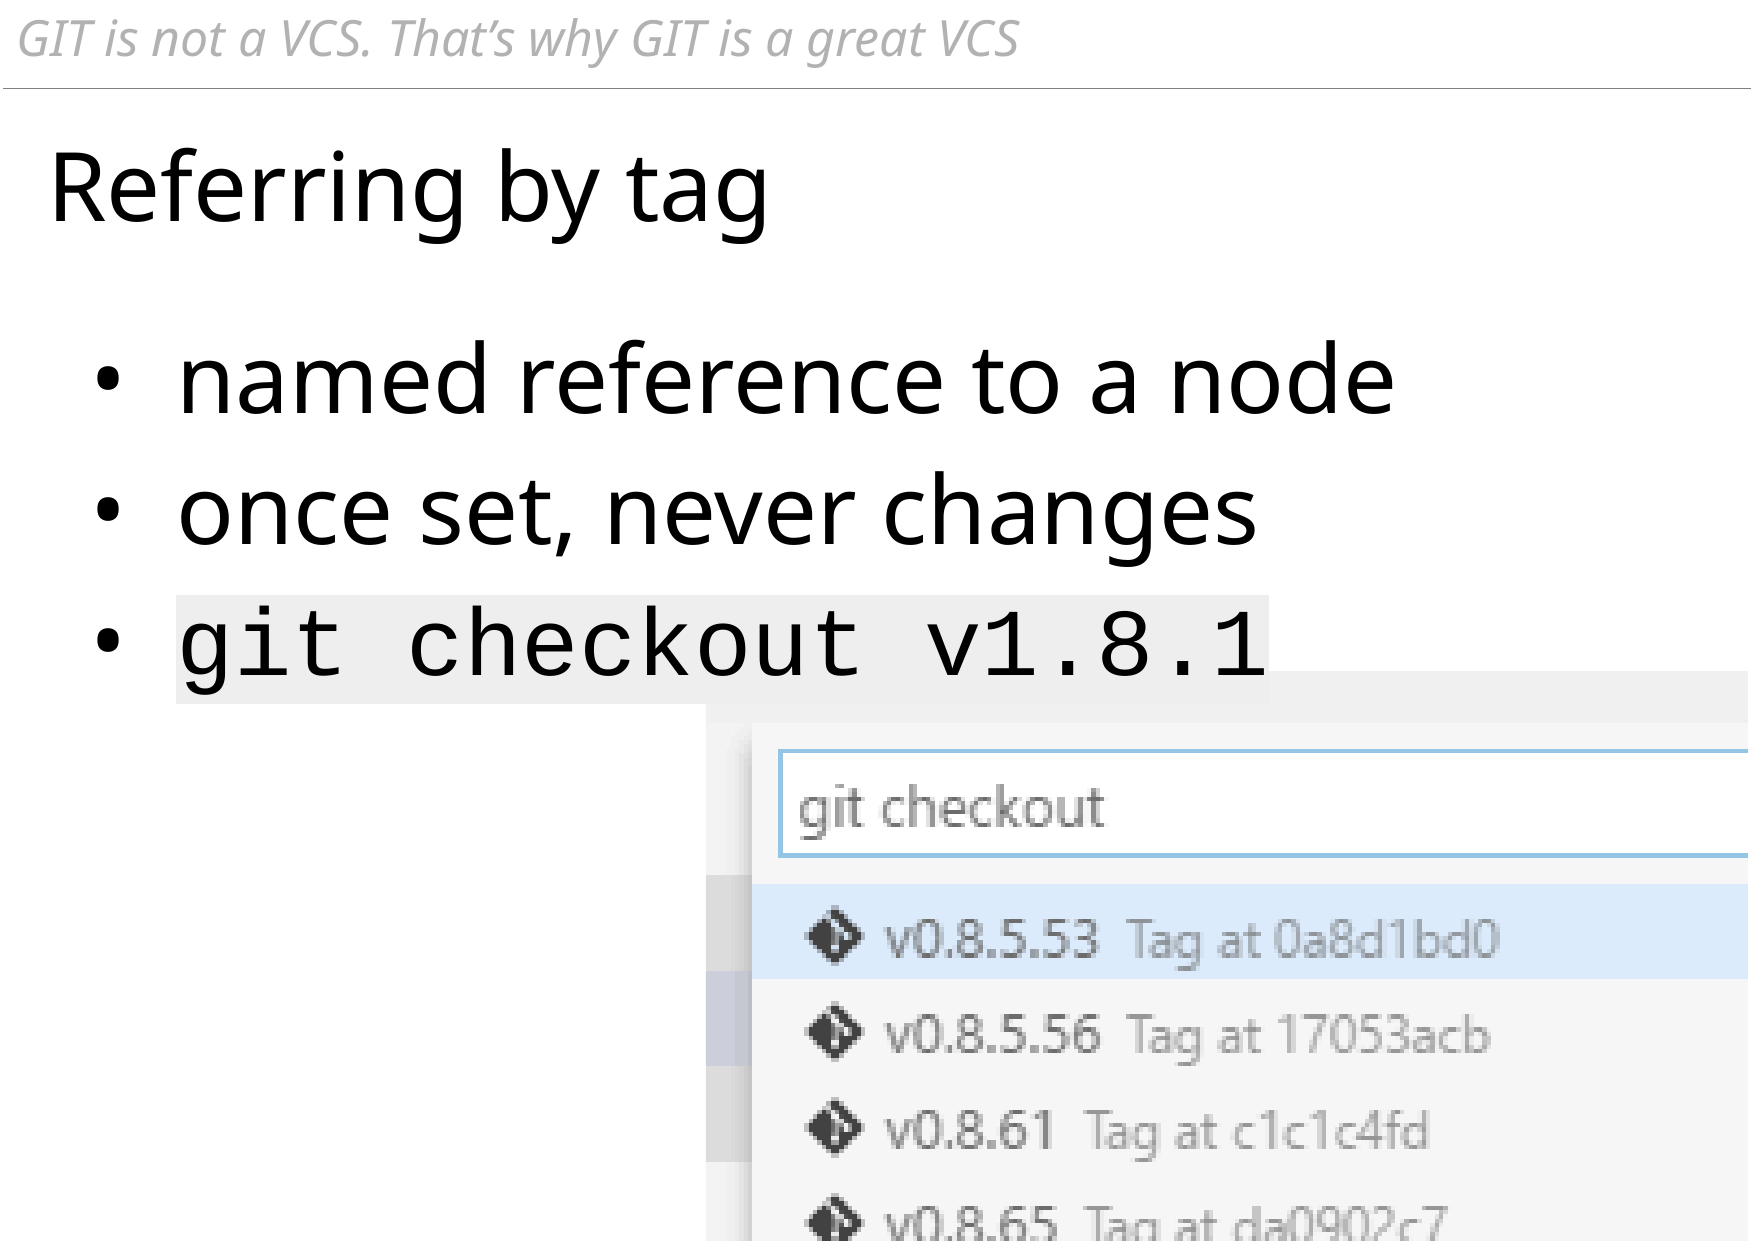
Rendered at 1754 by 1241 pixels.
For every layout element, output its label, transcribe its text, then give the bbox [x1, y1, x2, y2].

text Referring by tag [3, 118, 1751, 249]
text • once set, never changes [3, 442, 1751, 572]
text • git checkout v1.8.1 [3, 572, 1751, 704]
text • named reference to a node [3, 311, 1751, 442]
picture [705, 671, 1748, 1241]
